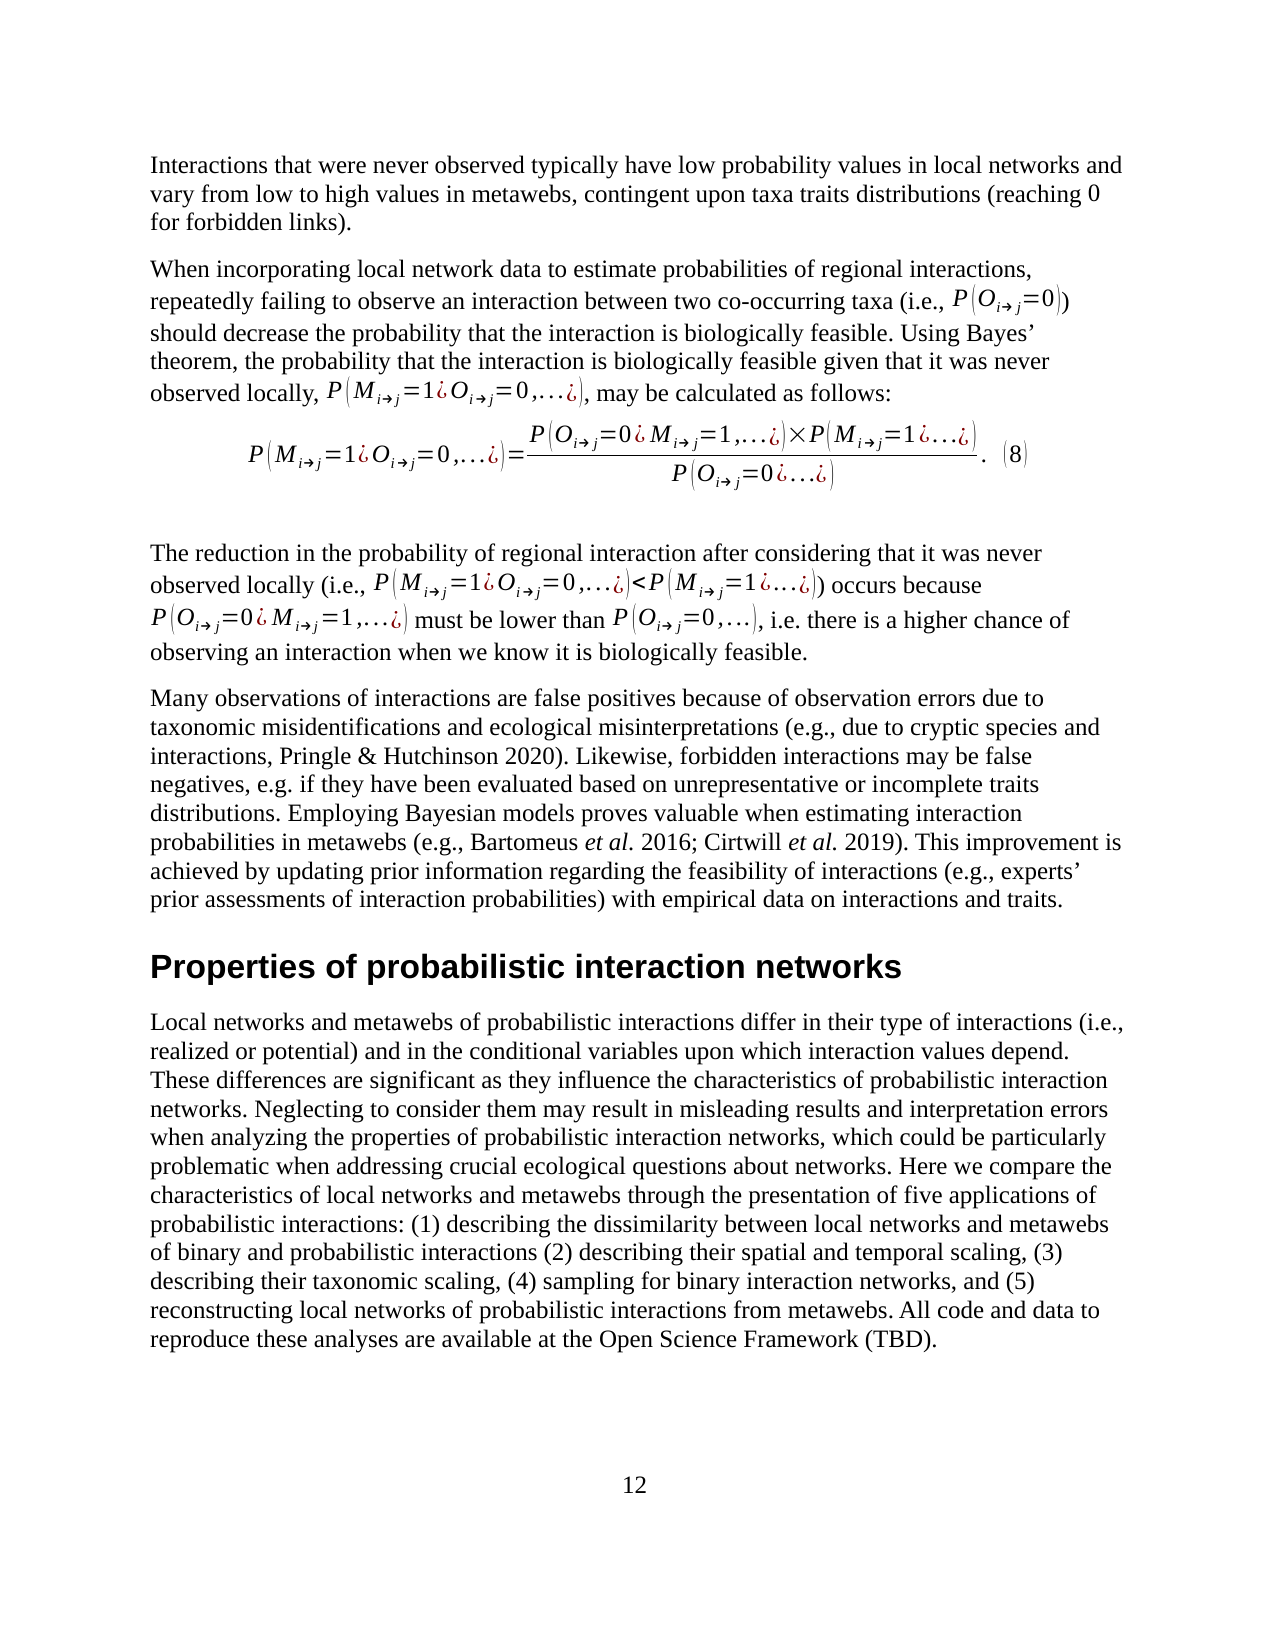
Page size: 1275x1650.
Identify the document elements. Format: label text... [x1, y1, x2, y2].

text The reduction in the probability of regional interaction after considering that it was never observed locally (i.e., ) occurs because must be lower than , i.e. there is a higher chance of observing an interaction when we know it is biologically feasible. [150, 538, 1125, 665]
text When incorporating local network data to estimate probabilities of regional interactions, repeatedly failing to observe an interaction between two co-occurring taxa (i.e., ) should decrease the probability that the interaction is biologically feasible. Using Bayes’ theorem, the probability that the interaction is biologically feasible given that it was never observed locally, , may be calculated as follows: [150, 254, 1125, 410]
subtitle Properties of probabilistic interaction networks [150, 947, 1125, 986]
text Many observations of interactions are false positives because of observation errors due to taxonomic misidentifications and ecological misinterpretations (e.g., due to cryptic species and interactions, Pringle & Hutchinson 2020). Likewise, forbidden interactions may be false negatives, e.g. if they have been evaluated based on unrepresentative or incomplete traits distributions. Employing Bayesian models proves valuable when estimating interaction probabilities in metawebs (e.g., Bartomeus et al. 2016; Cirtwill et al. 2019). This improvement is achieved by updating prior information regarding the feasibility of interactions (e.g., experts’ prior assessments of interaction probabilities) with empirical data on interactions and traits. [150, 683, 1125, 913]
text Interactions that were never observed typically have low probability values in local networks and vary from low to high values in metawebs, contingent upon taxa traits distributions (reaching for forbidden links). [150, 150, 1125, 236]
text Local networks and metawebs of probabilistic interactions differ in their type of interactions (i.e., realized or potential) and in the conditional variables upon which interaction values depend. These differences are significant as they influence the characteristics of probabilistic interaction networks. Neglecting to consider them may result in misleading results and interpretation errors when analyzing the properties of probabilistic interaction networks, which could be particularly problematic when addressing crucial ecological questions about networks. Here we compare the characteristics of local networks and metawebs through the presentation of five applications of probabilistic interactions: (1) describing the dissimilarity between local networks and metawebs of binary and probabilistic interactions (2) describing their spatial and temporal scaling, (3) describing their taxonomic scaling, (4) sampling for binary interaction networks, and (5) reconstructing local networks of probabilistic interactions from metawebs. All code and data to reproduce these analyses are available at the Open Science Framework (TBD). [150, 1007, 1125, 1352]
